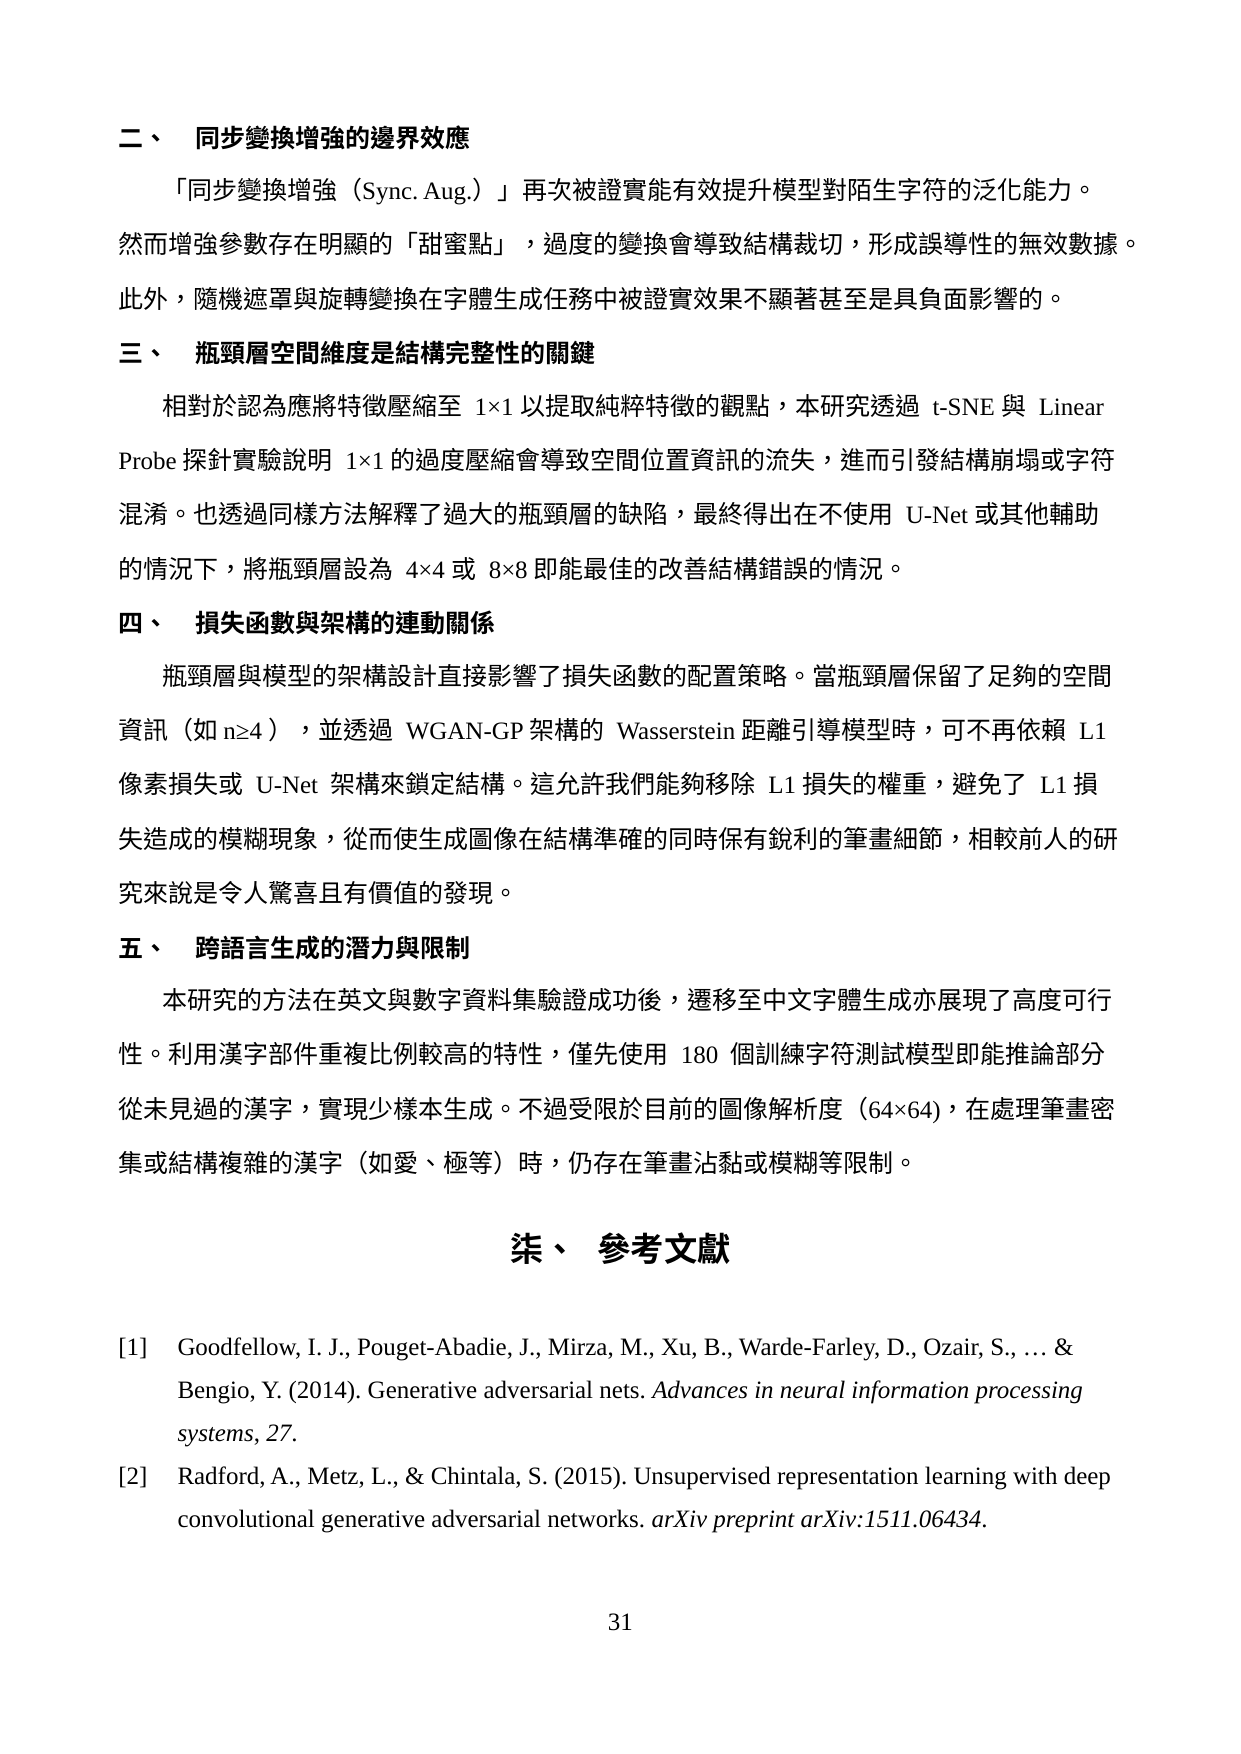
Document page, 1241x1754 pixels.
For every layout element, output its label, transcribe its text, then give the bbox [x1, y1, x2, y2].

text 「同步變換增強（Sync. Aug.）」再次被證實能有效提升模型對陌生字符的泛化能力。然而增強參數存在明顯的「甜蜜點」，過度的變換會導致結構裁切，形成誤導性的無效數據。此外，隨機遮罩與旋轉變換在字體生成任務中被證實效果不顯著甚至是具負面影響的。 [118, 171, 1122, 316]
text 瓶頸層與模型的架構設計直接影響了損失函數的配置策略。當瓶頸層保留了足夠的空間資訊（如n≥4 ），並透過 WGAN-GP 架構的 Wasserstein 距離引導模型時，可不再依賴 L1 像素損失或 U-Net 架構來鎖定結構。這允許我們能夠移除 L1 損失的權重，避免了 L1 損失造成的模糊現象，從而使生成圖像在結構準確的同時保有銳利的筆畫細節，相較前人的研究來說是令人驚喜且有價值的發現。 [118, 656, 1122, 910]
subtitle 損失函數與架構的連動關係 [118, 604, 1122, 640]
subtitle 瓶頸層空間維度是結構完整性的關鍵 [118, 334, 1122, 370]
list Radford, A., Metz, L., & Chintala, S. (2015). Unsupervised representation learning with deep convolutional generative adversarial networks. arXiv preprint arXiv:1511.06434. [118, 1461, 1122, 1533]
subtitle 同步變換增強的邊界效應 [118, 118, 1122, 154]
text 相對於認為應將特徵壓縮至 1×1 以提取純粹特徵的觀點，本研究透過 t-SNE 與 Linear Probe 探針實驗說明 1×1 的過度壓縮會導致空間位置資訊的流失，進而引發結構崩塌或字符混淆。也透過同樣方法解釋了過大的瓶頸層的缺陷，最終得出在不使用 U-Net 或其他輔助的情況下，將瓶頸層設為 4×4 或 8×8 即能最佳的改善結構錯誤的情況。 [118, 386, 1122, 586]
list Goodfellow, I. J., Pouget-Abadie, J., Mirza, M., Xu, B., Warde-Farley, D., Ozair, S., … & Bengio, Y. (2014). Generative adversarial nets. Advances in neural information processing systems, 27. [118, 1332, 1122, 1447]
subtitle 跨語言生成的潛力與限制 [118, 928, 1122, 964]
subtitle 參考文獻 [118, 1223, 1122, 1271]
text 本研究的方法在英文與數字資料集驗證成功後，遷移至中文字體生成亦展現了高度可行性。利用漢字部件重複比例較高的特性，僅先使用 180 個訓練字符測試模型即能推論部分從未見過的漢字，實現少樣本生成。不過受限於目前的圖像解析度（64×64)，在處理筆畫密集或結構複雜的漢字（如愛、極等）時，仍存在筆畫沾黏或模糊等限制。 [118, 981, 1122, 1180]
